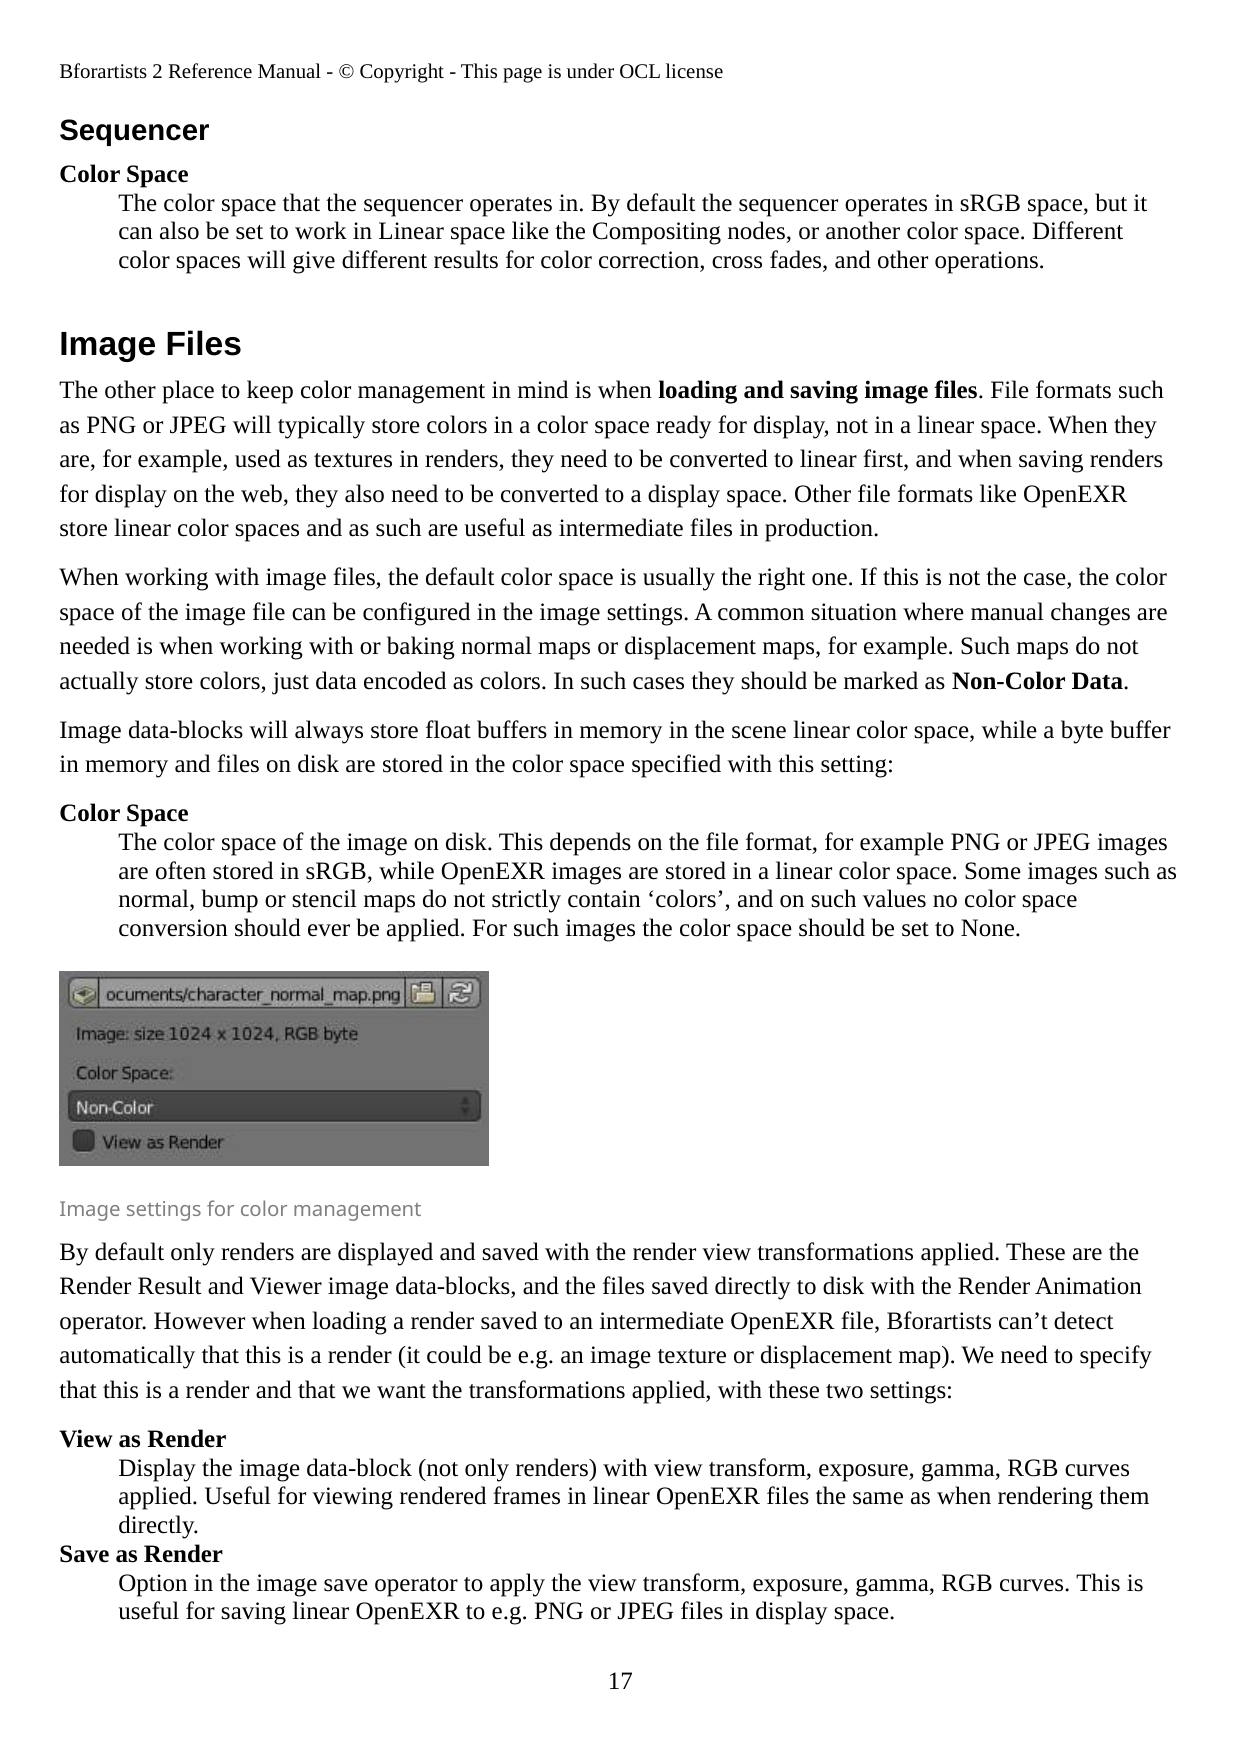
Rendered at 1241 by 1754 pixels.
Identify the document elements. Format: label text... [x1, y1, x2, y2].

picture [59, 971, 489, 1166]
subtitle Color Space [59, 798, 1181, 827]
subtitle Image Files [59, 324, 1181, 363]
list The color space of the image on disk. This depends on the file format, for example PNG or JPEG images are often stored in sRGB, while OpenEXR images are stored in a linear color space. Some images such as normal, bump or stencil maps do not strictly contain ‘colors’, and on such values no color space conversion should ever be applied. For such images the color space should be set to None. [118, 827, 1181, 942]
text The other place to keep color management in mind is when loading and saving image files. File formats such as PNG or JPEG will typically store colors in a color space ready for display, not in a linear space. When they are, for example, used as textures in renders, they need to be converted to linear first, and when saving renders for display on the web, they also need to be converted to a display space. Other file formats like OpenEXR store linear color spaces and as such are useful as intermediate files in production. [59, 375, 1181, 542]
subtitle View as Render [59, 1424, 1181, 1453]
list The color space that the sequencer operates in. By default the sequencer operates in sRGB space, but it can also be set to work in Linear space like the Compositing nodes, or another color space. Different color spaces will give different results for color correction, cross fades, and other operations. [118, 188, 1181, 274]
text Image settings for color management [59, 1191, 1181, 1222]
list Display the image data-block (not only renders) with view transform, exposure, gamma, RGB curves applied. Useful for viewing rendered frames in linear OpenEXR files the same as when rendering them directly. [118, 1453, 1181, 1539]
subtitle Sequencer [59, 113, 1181, 146]
subtitle Save as Render [59, 1539, 1181, 1568]
subtitle Color Space [59, 159, 1181, 188]
text By default only renders are displayed and saved with the render view transformations applied. These are the Render Result and Viewer image data-blocks, and the files saved directly to disk with the Render Animation operator. However when loading a render saved to an intermediate OpenEXR file, Bforartists can’t detect automatically that this is a render (it could be e.g. an image texture or displacement map). We need to specify that this is a render and that we want the transformations applied, with these two settings: [59, 1237, 1181, 1403]
list Option in the image save operator to apply the view transform, exposure, gamma, RGB curves. This is useful for saving linear OpenEXR to e.g. PNG or JPEG files in display space. [118, 1568, 1181, 1625]
text When working with image files, the default color space is usually the right one. If this is not the case, the color space of the image file can be configured in the image settings. A common situation where manual changes are needed is when working with or baking normal maps or displacement maps, for example. Such maps do not actually store colors, just data encoded as colors. In such cases they should be marked as Non-Color Data. [59, 562, 1181, 694]
text Image data-blocks will always store float buffers in memory in the scene linear color space, while a byte buffer in memory and files on disk are stored in the color space specified with this setting: [59, 715, 1181, 778]
